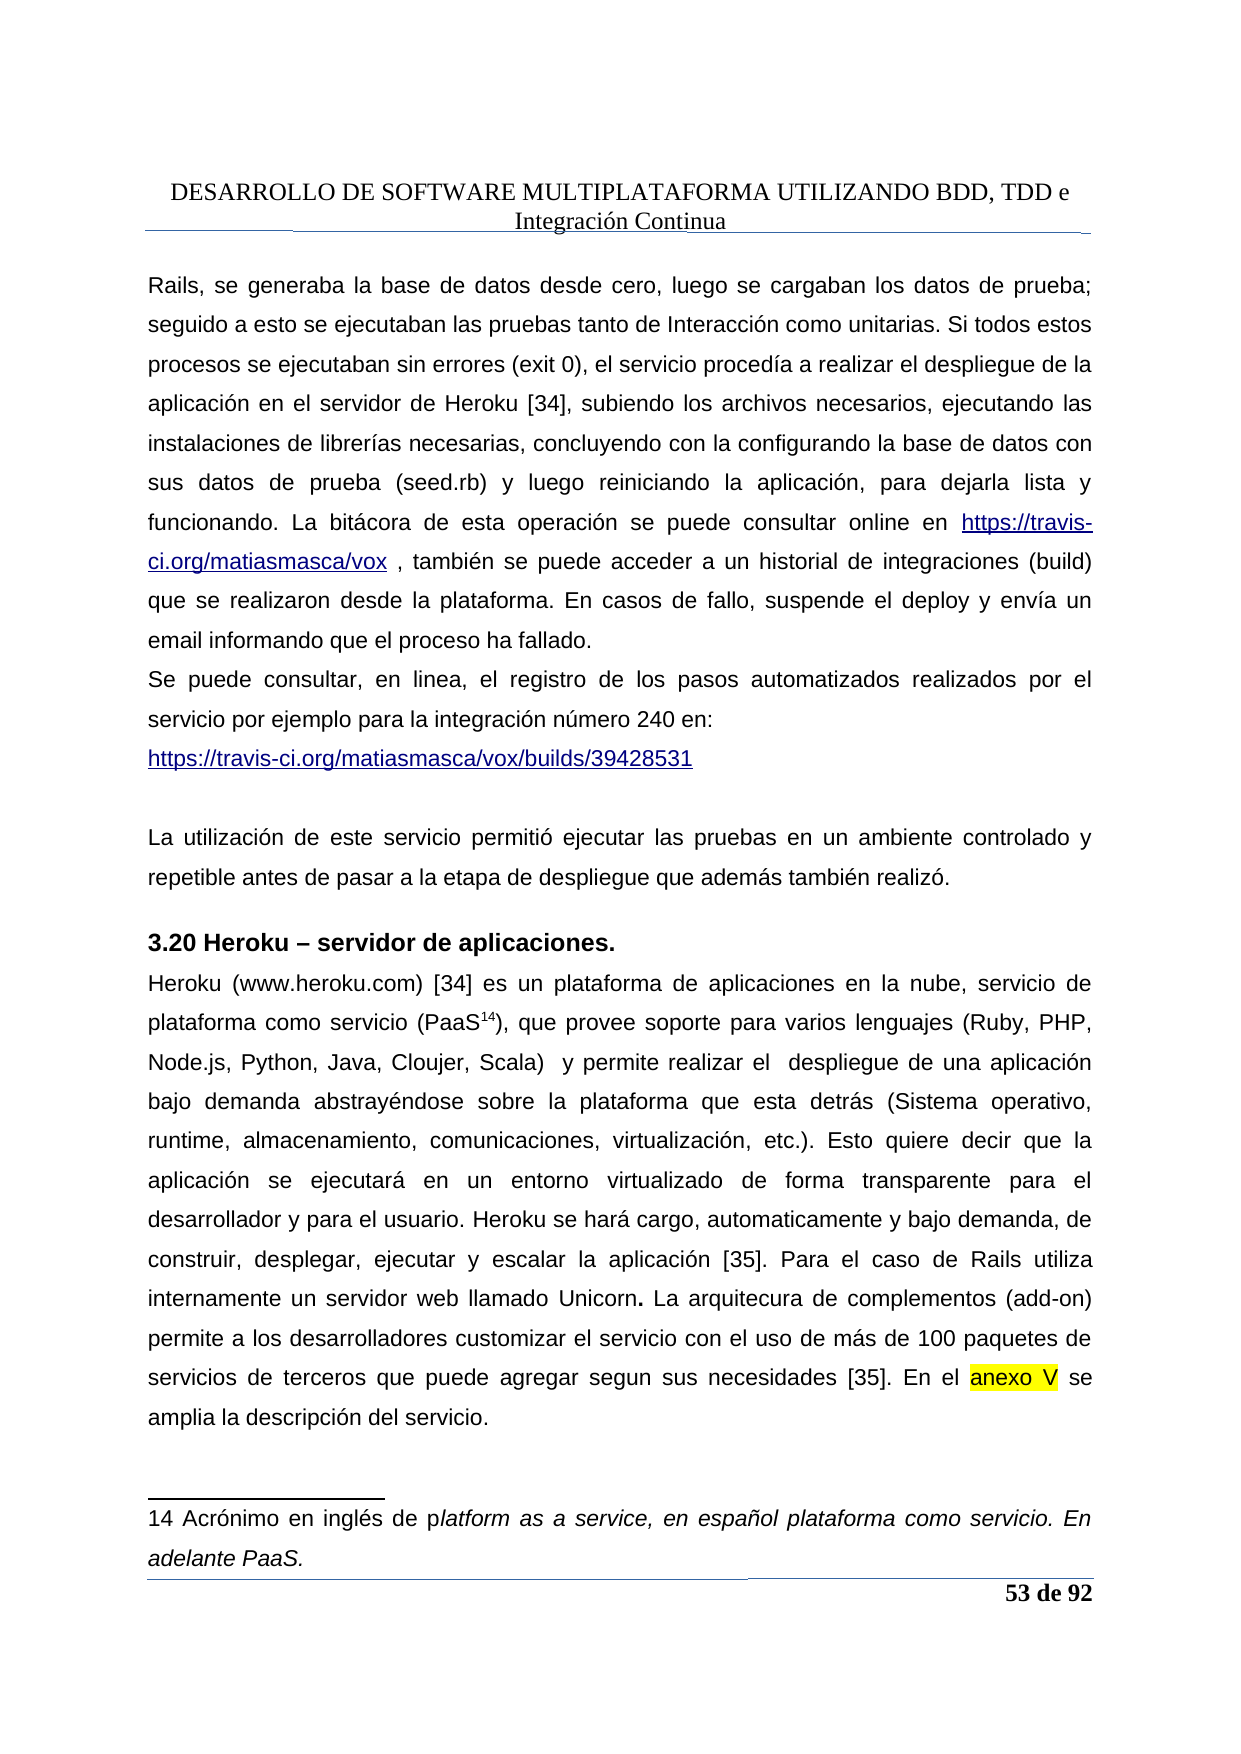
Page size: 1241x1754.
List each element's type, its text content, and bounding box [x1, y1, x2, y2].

text Se puede consultar, en linea, el registro de los pasos automatizados realizados por el servicio por ejemplo para la integración número 240 en: [148, 666, 1093, 732]
text La utilización de este servicio permitió ejecutar las pruebas en un ambiente controlado y repetible antes de pasar a la etapa de despliegue que además también realizó. [148, 824, 1093, 890]
text Heroku (www.heroku.com) [34] es un plataforma de aplicaciones en la nube, servicio de plataforma como servicio (PaaS), que provee soporte para varios lenguajes (Ruby, PHP, Node.js, Python, Java, Cloujer, Scala) y permite realizar el despliegue de una aplicación bajo demanda abstrayéndose sobre la plataforma que esta detrás (Sistema operativo, runtime, almacenamiento, comunicaciones, virtualización, etc.). Esto quiere decir que la aplicación se ejecutará en un entorno virtualizado de forma transparente para el desarrollador y para el usuario. Heroku se hará cargo, automaticamente y bajo demanda, de construir, desplegar, ejecutar y escalar la aplicación [35]. Para el caso de Rails utiliza internamente un servidor web llamado Unicorn. La arquitecura de complementos (add-on) permite a los desarrolladores customizar el servicio con el uso de más de 100 paquetes de servicios de terceros que puede agregar segun sus necesidades [35]. En el anexo V se amplia la descripción del servicio. [148, 969, 1093, 1430]
text https://travis-ci.org/matiasmasca/vox/builds/39428531 [148, 745, 1093, 772]
subtitle 3.20 Heroku – servidor de aplicaciones. [148, 928, 1093, 957]
text Rails, se generaba la base de datos desde cero, luego se cargaban los datos de prueba; seguido a esto se ejecutaban las pruebas tanto de Interacción como unitarias. Si todos estos procesos se ejecutaban sin errores (exit 0), el servicio procedía a realizar el despliegue de la aplicación en el servidor de Heroku [34], subiendo los archivos necesarios, ejecutando las instalaciones de librerías necesarias, concluyendo con la configurando la base de datos con sus datos de prueba (seed.rb) y luego reiniciando la aplicación, para dejarla lista y funcionando. La bitácora de esta operación se puede consultar online en https://travis-ci.org/matiasmasca/vox , también se puede acceder a un historial de integraciones (build) que se realizaron desde la plataforma. En casos de fallo, suspende el deploy y envía un email informando que el proceso ha fallado. [148, 272, 1093, 653]
text Acrónimo en inglés de platform as a service, en español plataforma como servicio. En adelante PaaS. [148, 1505, 1093, 1571]
